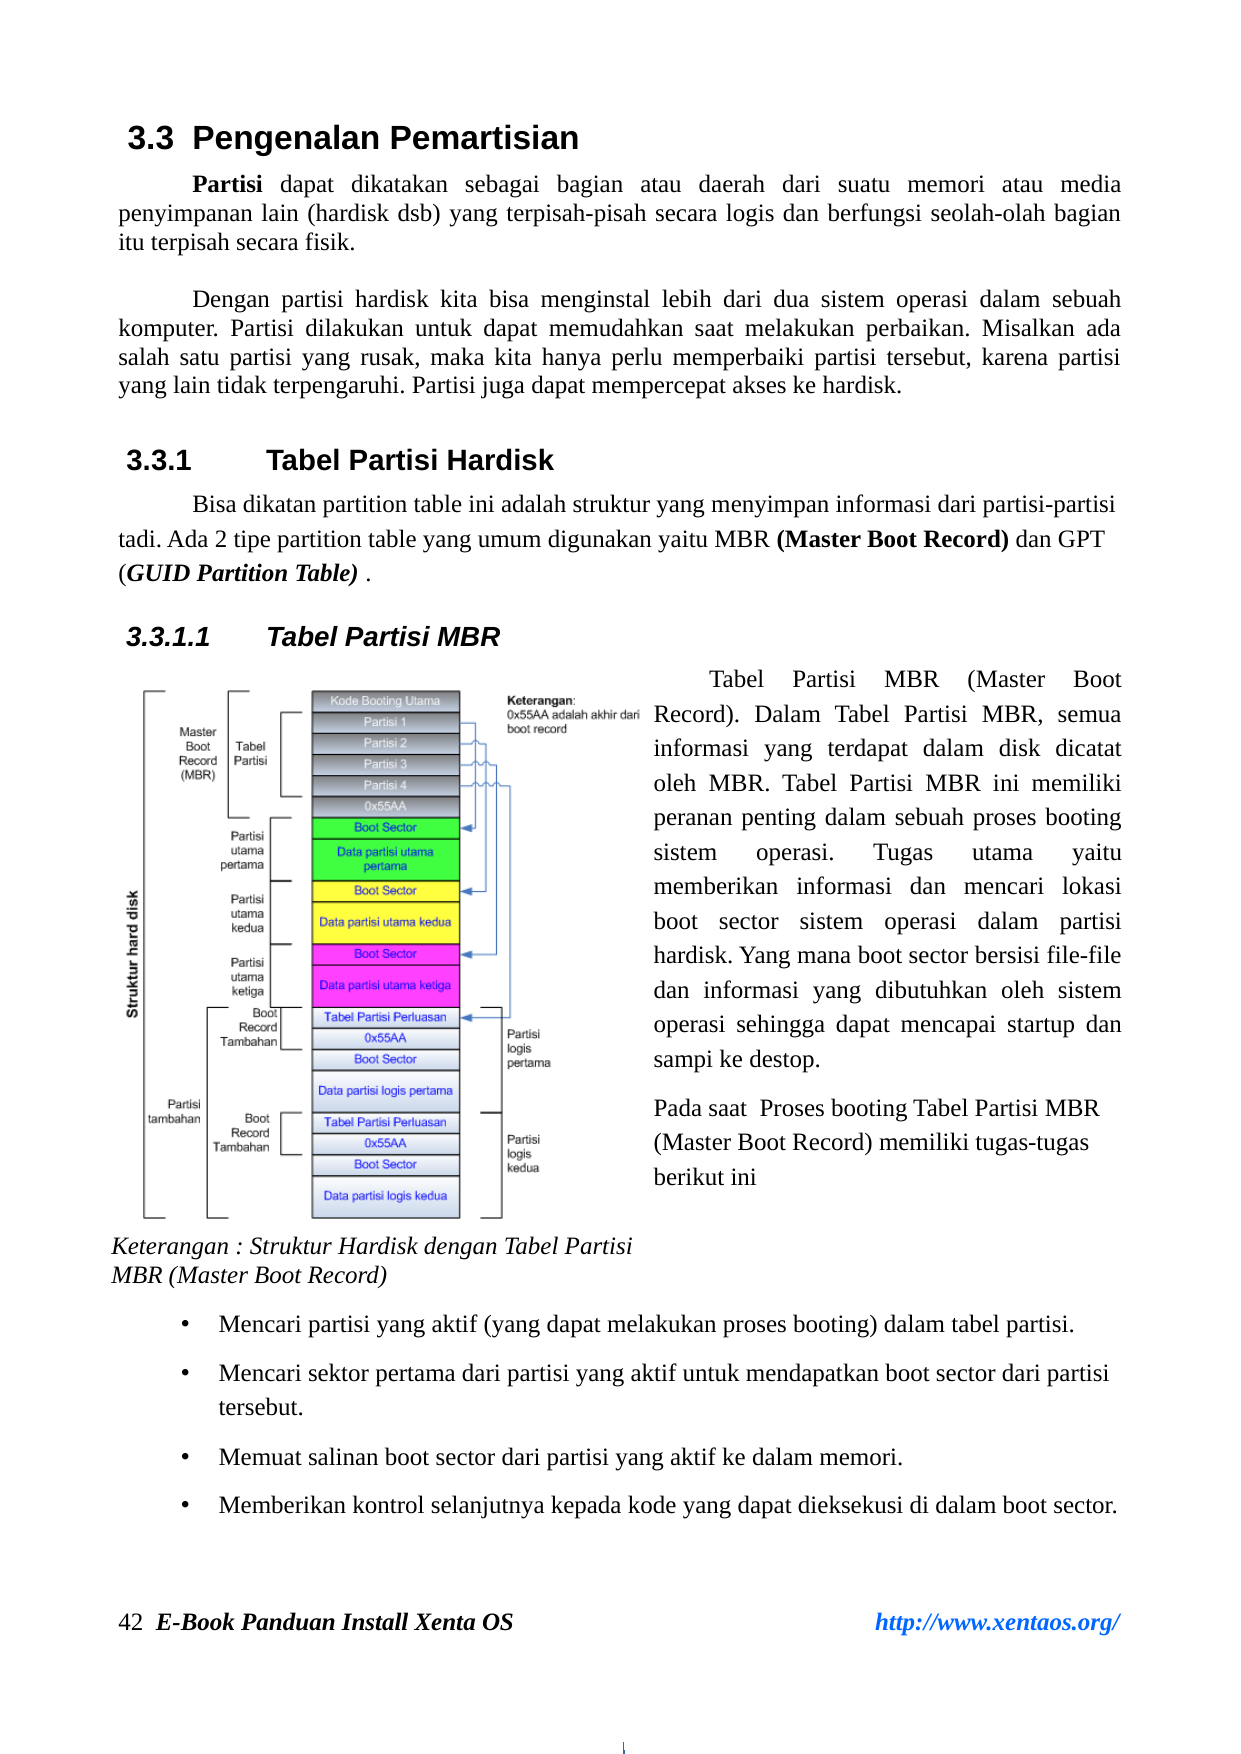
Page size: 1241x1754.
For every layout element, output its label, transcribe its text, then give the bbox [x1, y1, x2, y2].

subtitle Tabel Partisi Hardisk [118, 443, 1122, 477]
text Tabel Partisi MBR (Master Boot Record). Dalam Tabel Partisi MBR, semua informasi yang terdapat dalam disk dicatat oleh MBR. Tabel Partisi MBR ini memiliki peranan penting dalam sebuah proses booting sistem operasi. Tugas utama yaitu memberikan informasi dan mencari lokasi boot sector sistem operasi dalam partisi hardisk. Yang mana boot sector bersisi file-file dan informasi yang dibutuhkan oleh sistem operasi sehingga dapat mencapai startup dan sampi ke destop. [111, 664, 1122, 1072]
list Memuat salinan boot sector dari partisi yang aktif ke dalam memori. [181, 1442, 1122, 1470]
list Mencari partisi yang aktif (yang dapat melakukan proses booting) dalam tabel partisi. [181, 1309, 1122, 1338]
subtitle Pengenalan Pemartisian [118, 118, 1122, 157]
list Mencari sektor pertama dari partisi yang aktif untuk mendapatkan boot sector dari partisi tersebut. [181, 1358, 1122, 1421]
text Keterangan : Struktur Hardisk dengan Tabel Partisi MBR (Master Boot Record) [111, 1232, 653, 1289]
subtitle Tabel Partisi MBR [118, 620, 1122, 652]
text Pada saat Proses booting Tabel Partisi MBR (Master Boot Record) memiliki tugas-tugas berikut ini [654, 1093, 1122, 1191]
text Bisa dikatan partition table ini adalah struktur yang menyimpan informasi dari partisi-partisi tadi. Ada 2 tipe partition table yang umum digunakan yaitu MBR (Master Boot Record) dan GPT (GUID Partition Table) . [118, 489, 1122, 587]
picture [111, 677, 654, 1232]
text Dengan partisi hardisk kita bisa menginstal lebih dari dua sistem operasi dalam sebuah komputer. Partisi dilakukan untuk dapat memudahkan saat melakukan perbaikan. Misalkan ada salah satu partisi yang rusak, maka kita hanya perlu memperbaiki partisi tersebut, karena partisi yang lain tidak terpengaruhi. Partisi juga dapat mempercepat akses ke hardisk. [118, 284, 1122, 399]
list Memberikan kontrol selanjutnya kepada kode yang dapat dieksekusi di dalam boot sector. [181, 1491, 1122, 1519]
text Partisi dapat dikatakan sebagai bagian atau daerah dari suatu memori atau media penyimpanan lain (hardisk dsb) yang terpisah-pisah secara logis dan berfungsi seolah-olah bagian itu terpisah secara fisik. [118, 169, 1122, 256]
